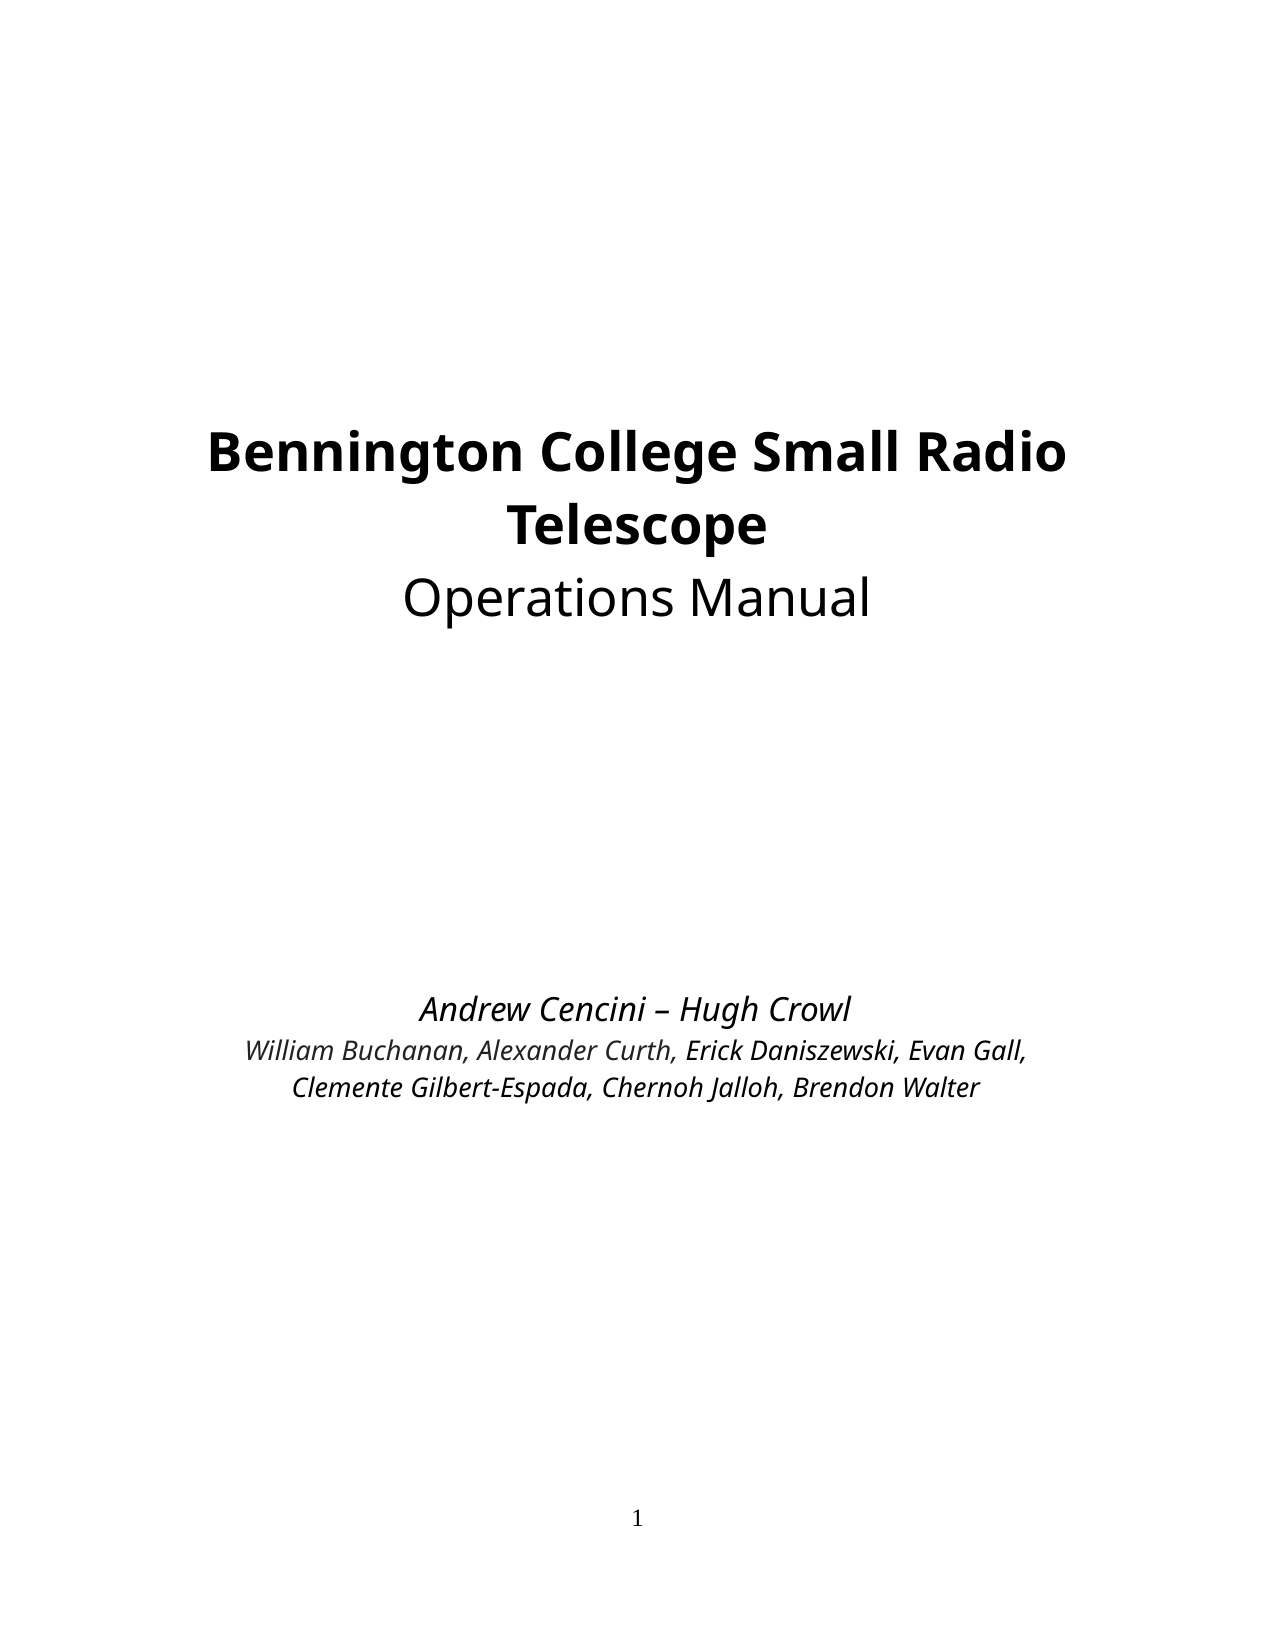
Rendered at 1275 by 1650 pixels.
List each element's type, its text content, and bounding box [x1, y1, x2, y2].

text William Buchanan, Alexander Curth, Erick Daniszewski, Evan Gall, [118, 1032, 1157, 1068]
text Operations Manual [118, 561, 1157, 632]
text Andrew Cencini – Hugh Crowl [118, 986, 1157, 1032]
text Bennington College Small Radio Telescope [118, 413, 1157, 561]
text Clemente Gilbert-Espada, Chernoh Jalloh, Brendon Walter [118, 1068, 1157, 1105]
